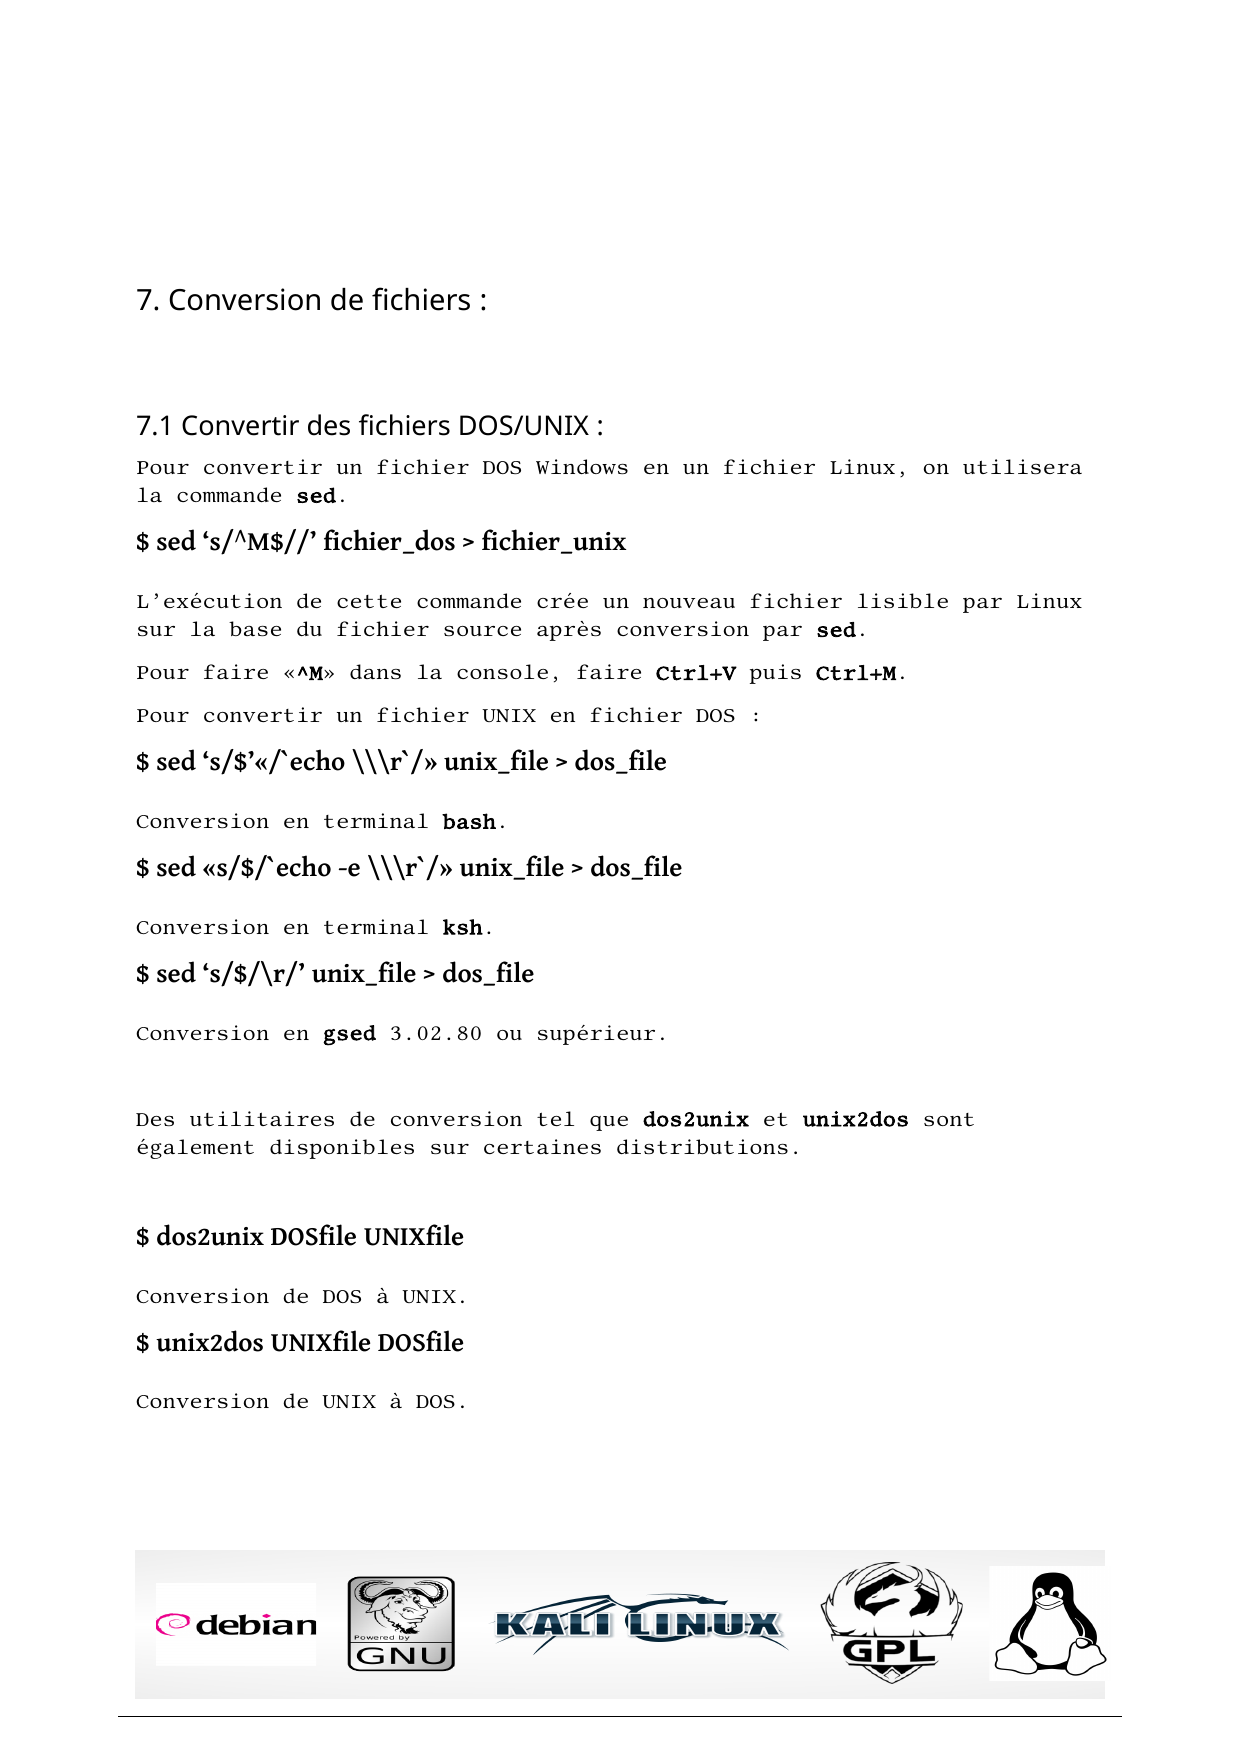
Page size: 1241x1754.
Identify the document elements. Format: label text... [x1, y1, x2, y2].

picture [341, 1573, 460, 1674]
text Conversion en gsed 3.02.80 ou supérieur. [136, 1021, 1104, 1045]
text Pour convertir un fichier DOS Windows en un fichier Linux, on utilisera la commande sed. [136, 455, 1104, 508]
text Pour faire «^M» dans la console, faire Ctrl+V puis Ctrl+M. [136, 661, 1104, 685]
text Conversion en terminal bash. [136, 810, 1104, 833]
text $ unix2dos UNIXfile DOSfile [136, 1327, 1104, 1359]
text $ sed ‘s/^M$//’ fichier_dos > fichier_unix [136, 527, 1104, 558]
text Des utilitaires de conversion tel que dos2unix et unix2dos sont également disponibles sur certaines distributions. [136, 1107, 1104, 1159]
subtitle 7. Conversion de fichiers : [136, 279, 1104, 319]
text $ dos2unix DOSfile UNIXfile [136, 1222, 1104, 1253]
text L’exécution de cette commande crée un nouveau fichier lisible par Linux sur la base du fichier source après conversion par sed. [136, 589, 1104, 642]
text $ sed ‘s/$’«/`echo \\\r`/» unix_file > dos_file [136, 747, 1104, 778]
picture [476, 1579, 799, 1670]
picture [989, 1566, 1112, 1681]
text $ sed ‘s/$/\r/’ unix_file > dos_file [136, 958, 1104, 990]
picture [820, 1562, 963, 1684]
subtitle 7.1 Convertir des fichiers DOS/UNIX : [136, 406, 1104, 443]
picture [156, 1583, 317, 1666]
text $ sed «s/$/`echo -e \\\r`/» unix_file > dos_file [136, 853, 1104, 884]
text Conversion de UNIX à DOS. [136, 1390, 1104, 1414]
text Conversion en terminal ksh. [136, 916, 1104, 939]
text Conversion de DOS à UNIX. [136, 1284, 1104, 1308]
text Pour convertir un fichier UNIX en fichier DOS : [136, 704, 1104, 728]
